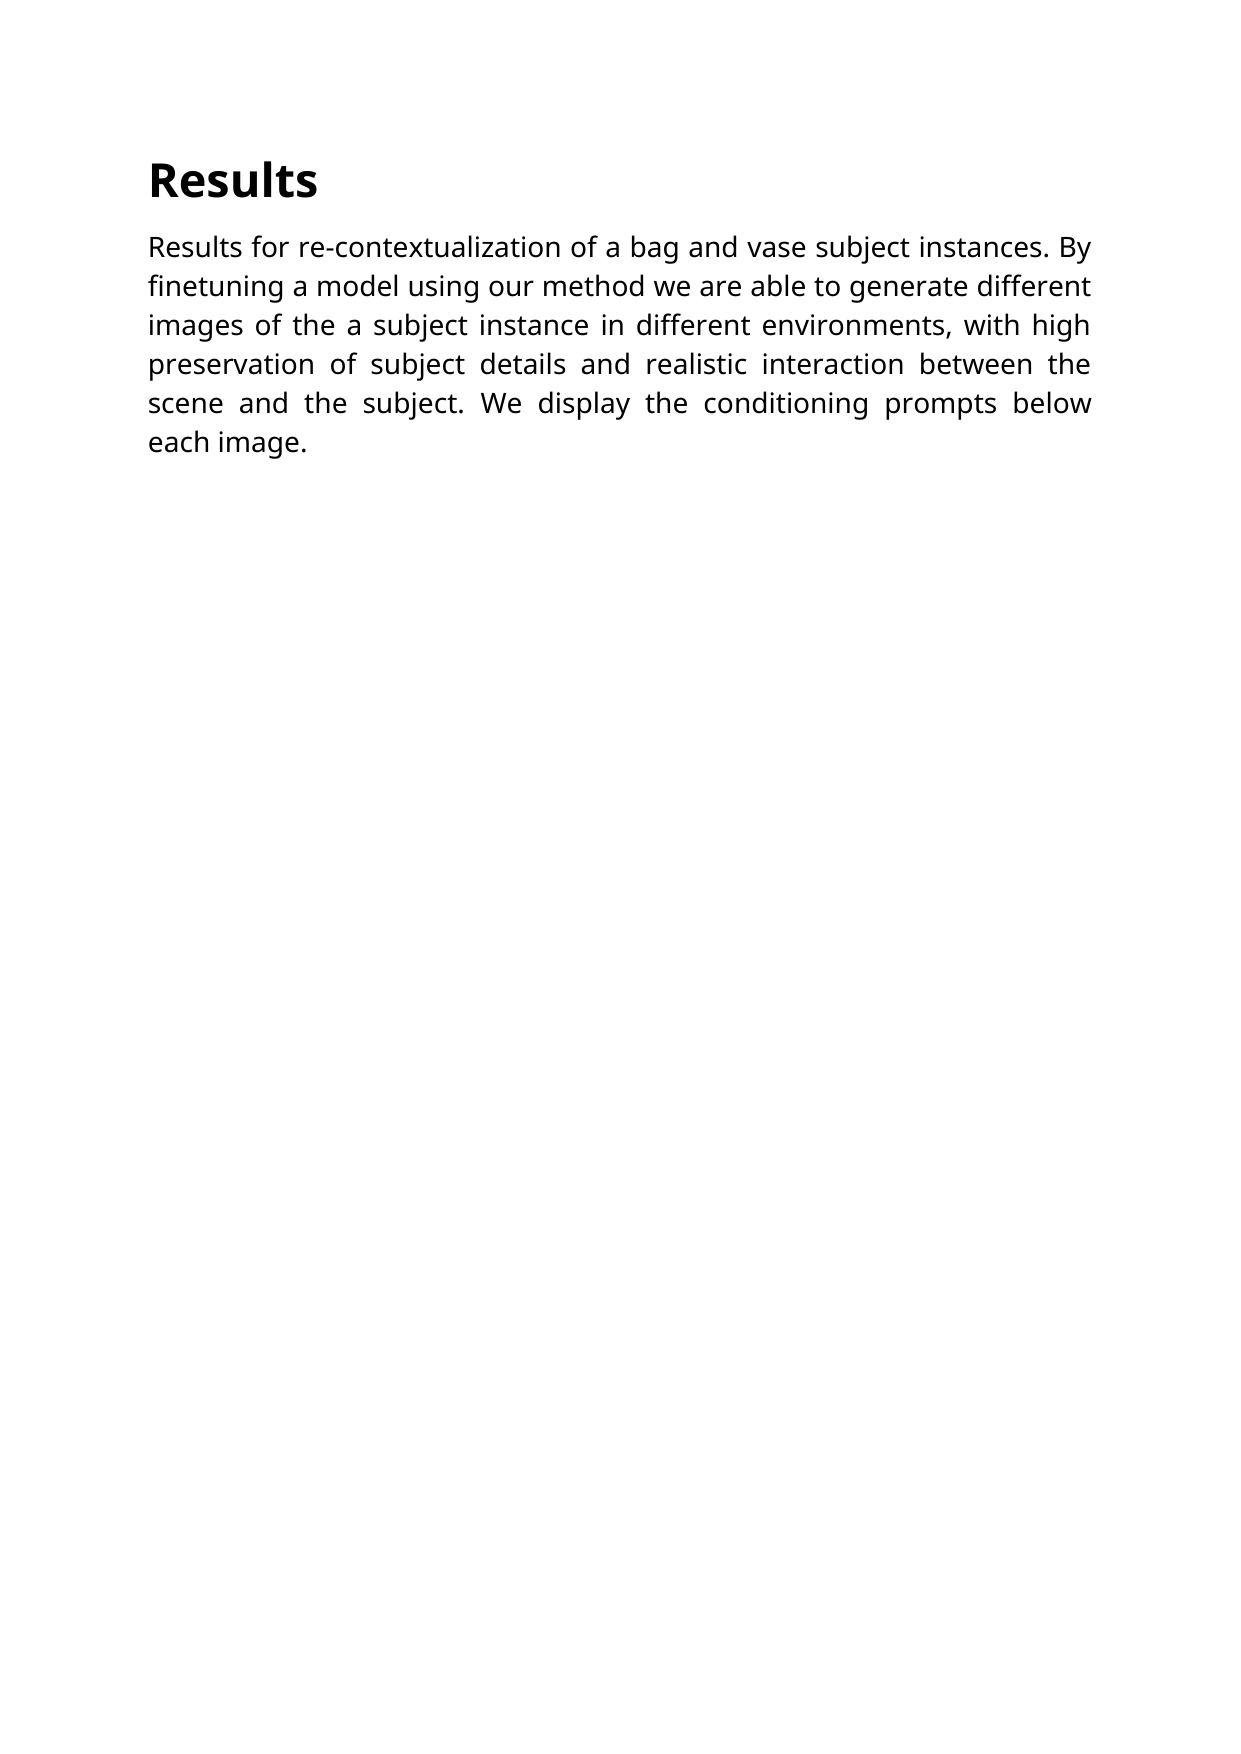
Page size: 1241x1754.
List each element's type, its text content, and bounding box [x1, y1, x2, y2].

subtitle Results [148, 148, 1093, 211]
text Results for re-contextualization of a bag and vase subject instances. By finetuning a model using our method we are able to generate different images of the a subject instance in different environments, with high preservation of subject details and realistic interaction between the scene and the subject. We display the conditioning prompts below each image. [148, 226, 1093, 461]
